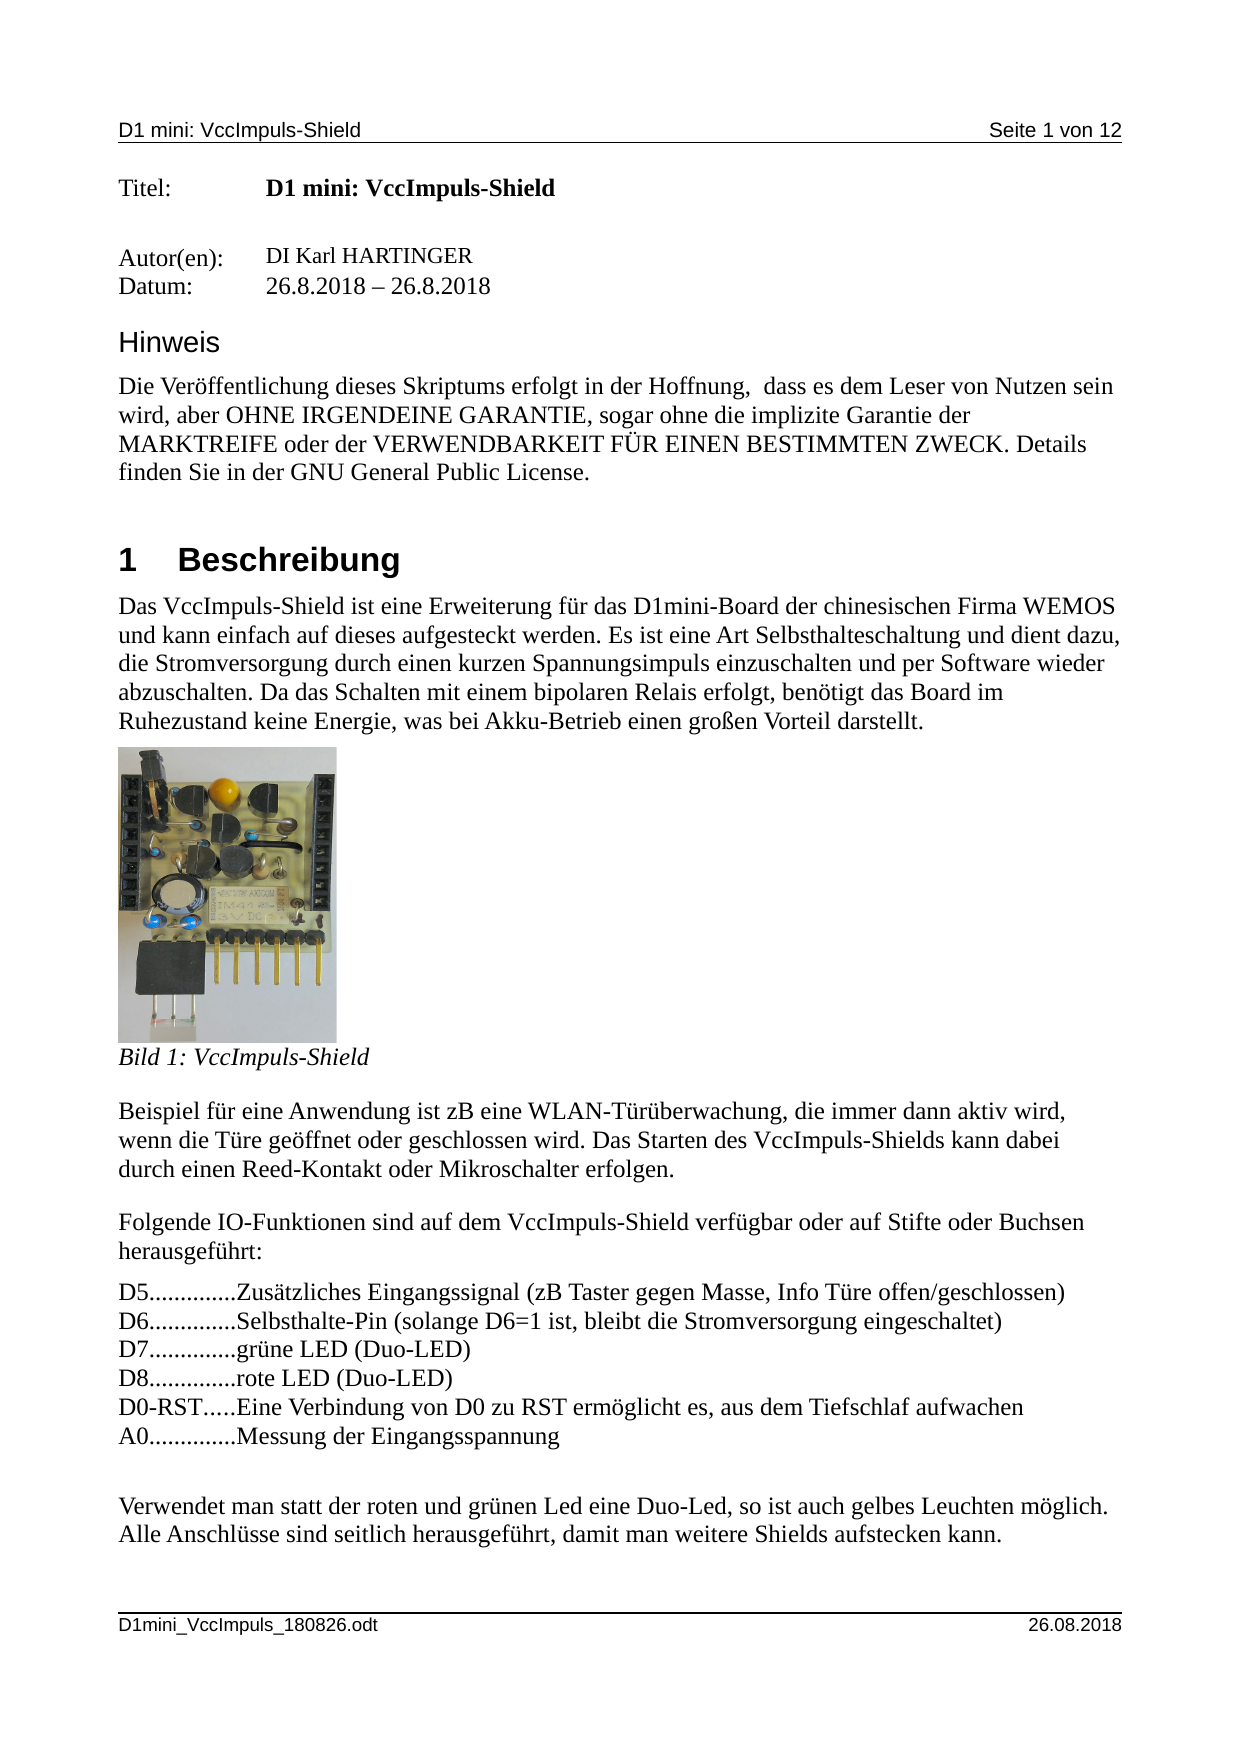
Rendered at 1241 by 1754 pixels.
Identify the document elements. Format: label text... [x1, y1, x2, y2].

text D6 Selbsthalte-Pin (solange D6=1 ist, bleibt die Stromversorgung eingeschaltet) [118, 1306, 1122, 1334]
table_header D1 mini: VccImpuls-Shield [266, 173, 1127, 214]
table_header Titel: [118, 173, 266, 214]
text D0-RST Eine Verbindung von D0 zu RST ermöglicht es, aus dem Tiefschlaf aufwachen [118, 1392, 1122, 1421]
subtitle Hinweis [118, 325, 1122, 359]
table_cell 26.8.2018 – 26.8.2018 [266, 271, 1127, 300]
table_cell [266, 214, 1127, 243]
table_cell DI Karl HARTINGER [266, 243, 1127, 271]
table_cell [118, 214, 266, 243]
text D8 rote LED (Duo-LED) [118, 1363, 1122, 1392]
text D7 grüne LED (Duo-LED) [118, 1334, 1122, 1363]
text D5 Zusätzliches Eingangssignal (zB Taster gegen Masse, Info Türe offen/geschlossen) [118, 1277, 1122, 1306]
picture [118, 747, 337, 1043]
subtitle Beschreibung [118, 540, 1122, 578]
text Die Veröffentlichung dieses Skriptums erfolgt in der Hoffnung, dass es dem Leser von Nutzen sein wird, aber OHNE IRGENDEINE GARANTIE, sogar ohne die implizite Garantie der MARKTREIFE oder der VERWENDBARKEIT FÜR EINEN BESTIMMTEN ZWECK. Details finden Sie in der GNU General Public License. [118, 371, 1122, 486]
text Folgende IO-Funktionen sind auf dem VccImpuls-Shield verfügbar oder auf Stifte oder Buchsen herausgeführt: [118, 1207, 1122, 1265]
text Das VccImpuls-Shield ist eine Erweiterung für das D1mini-Board der chinesischen Firma WEMOS und kann einfach auf dieses aufgesteckt werden. Es ist eine Art Selbsthalteschaltung und dient dazu, die Stromversorgung durch einen kurzen Spannungsimpuls einzuschalten und per Software wieder abzuschalten. Da das Schalten mit einem bipolaren Relais erfolgt, benötigt das Board im Ruhezustand keine Energie, was bei Akku-Betrieb einen großen Vorteil darstellt. [118, 591, 1122, 735]
text Beispiel für eine Anwendung ist zB eine WLAN-Türüberwachung, die immer dann aktiv wird, wenn die Türe geöffnet oder geschlossen wird. Das Starten des VccImpuls-Shields kann dabei durch einen Reed-Kontakt oder Mikroschalter erfolgen. [118, 1096, 1122, 1182]
text A0 Messung der Eingangsspannung [118, 1421, 1122, 1449]
table_cell Datum: [118, 271, 266, 300]
table_cell Autor(en): [118, 243, 266, 271]
text Verwendet man statt der roten und grünen Led eine Duo-Led, so ist auch gelbes Leuchten möglich. Alle Anschlüsse sind seitlich herausgeführt, damit man weitere Shields aufstecken kann. [118, 1491, 1122, 1548]
text Bild 1: VccImpuls-Shield [118, 747, 1122, 1071]
